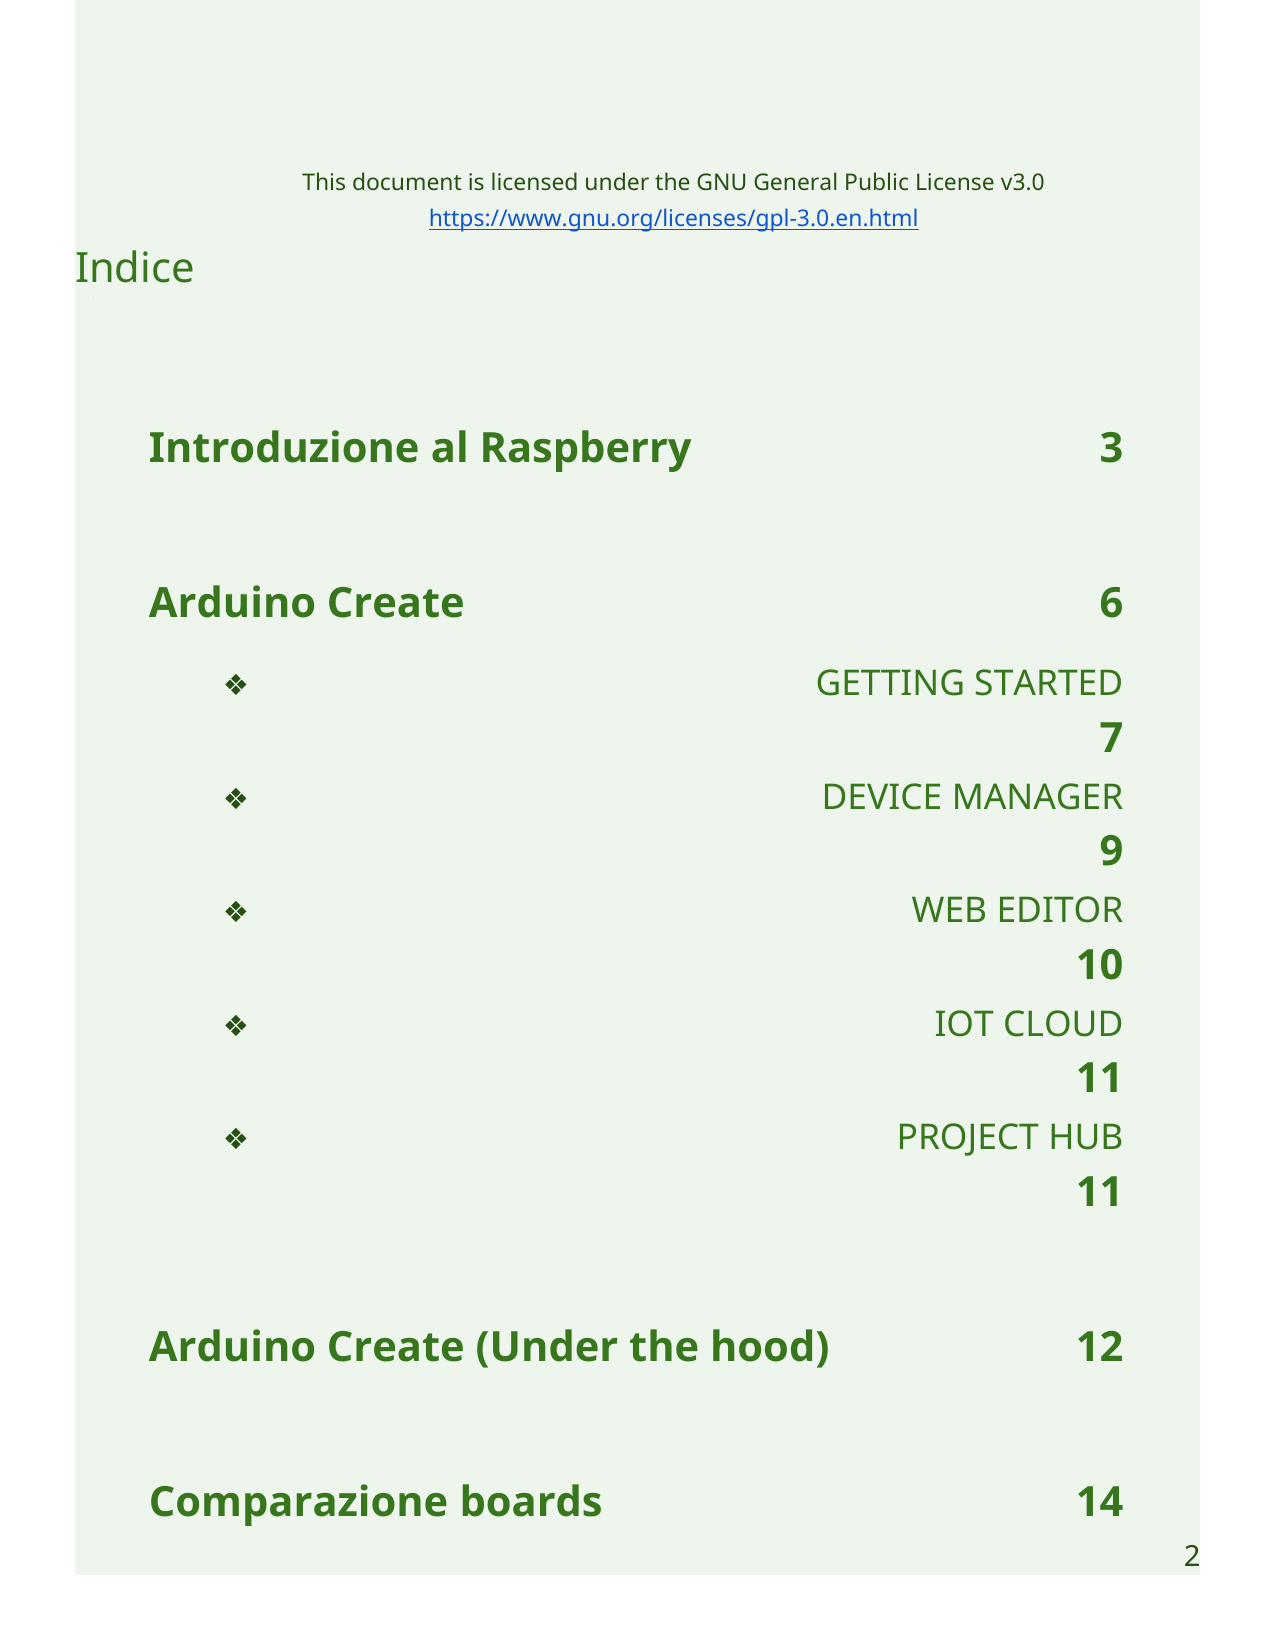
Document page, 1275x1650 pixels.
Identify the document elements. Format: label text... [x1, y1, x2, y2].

list WEB EDITOR 10 [223, 878, 1123, 992]
list DEVICE MANAGER 9 [223, 764, 1123, 878]
text Arduino Create 6 [149, 573, 1123, 630]
text Arduino Create (Under the hood) 12 [149, 1317, 1123, 1374]
text Comparazione boards 14 [149, 1472, 1123, 1529]
list GETTING STARTED 7 [223, 651, 1123, 764]
text This document is licensed under the GNU General Public License v3.0 [147, 166, 1200, 197]
text https://www.gnu.org/licenses/gpl-3.0.en.html [147, 202, 1200, 233]
text Introduzione al Raspberry 3 [149, 418, 1123, 475]
list PROJECT HUB 11 [223, 1105, 1123, 1219]
subtitle Indice [75, 238, 1200, 295]
list IOT CLOUD 11 [223, 992, 1123, 1105]
